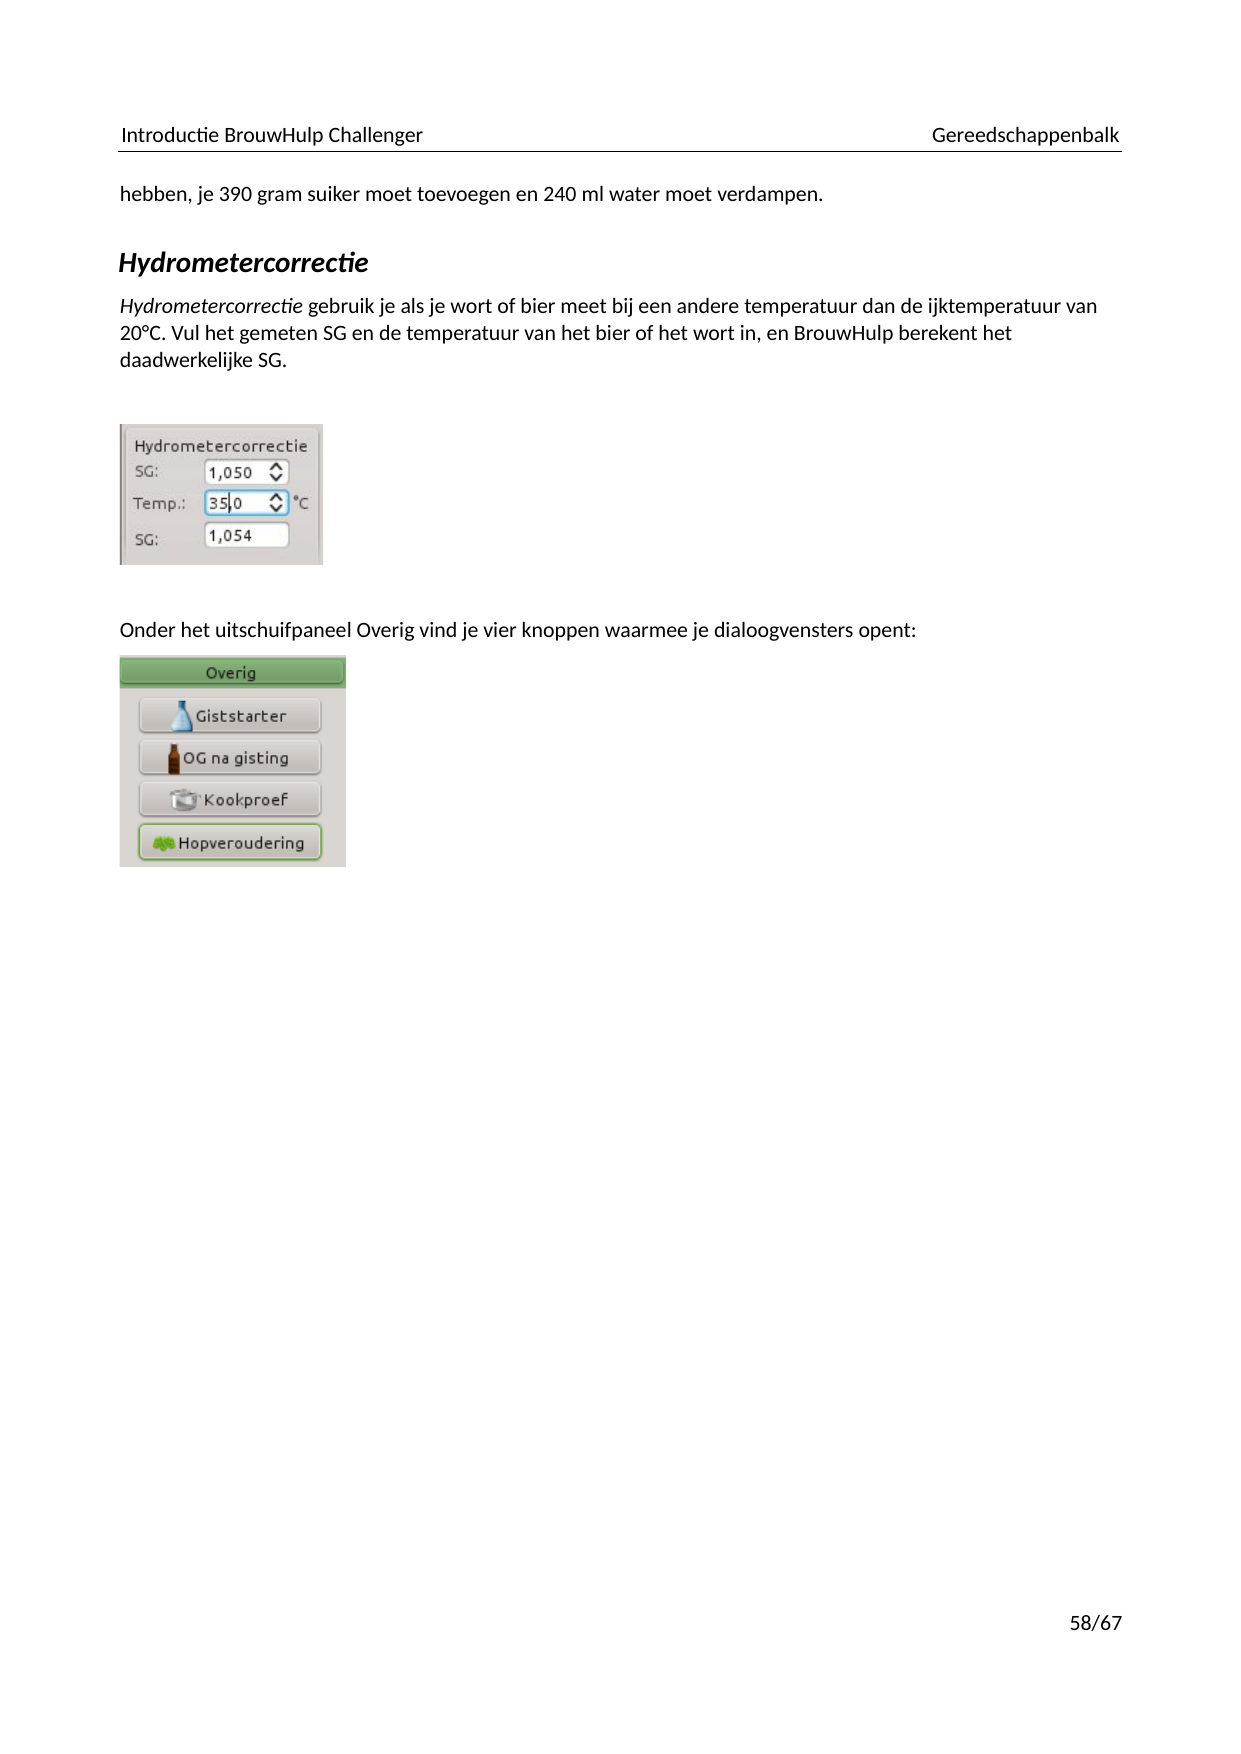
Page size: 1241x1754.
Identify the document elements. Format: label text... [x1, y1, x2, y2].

text Onder het uitschuifpaneel Overig vind je vier knoppen waarmee je dialoogvensters opent: [119, 616, 1122, 643]
text hebben, je 390 gram suiker moet toevoegen en 240 ml water moet verdampen. [119, 180, 1122, 207]
text Hydrometercorrectie gebruik je als je wort of bier meet bij een andere temperatuur dan de ijktemperatuur van 20°C. Vul het gemeten SG en de temperatuur van het bier of het wort in, en BrouwHulp berekent het daadwerkelijke SG. [119, 292, 1122, 372]
picture [119, 424, 324, 565]
subtitle Hydrometercorrectie [118, 244, 1122, 280]
picture [119, 655, 346, 867]
